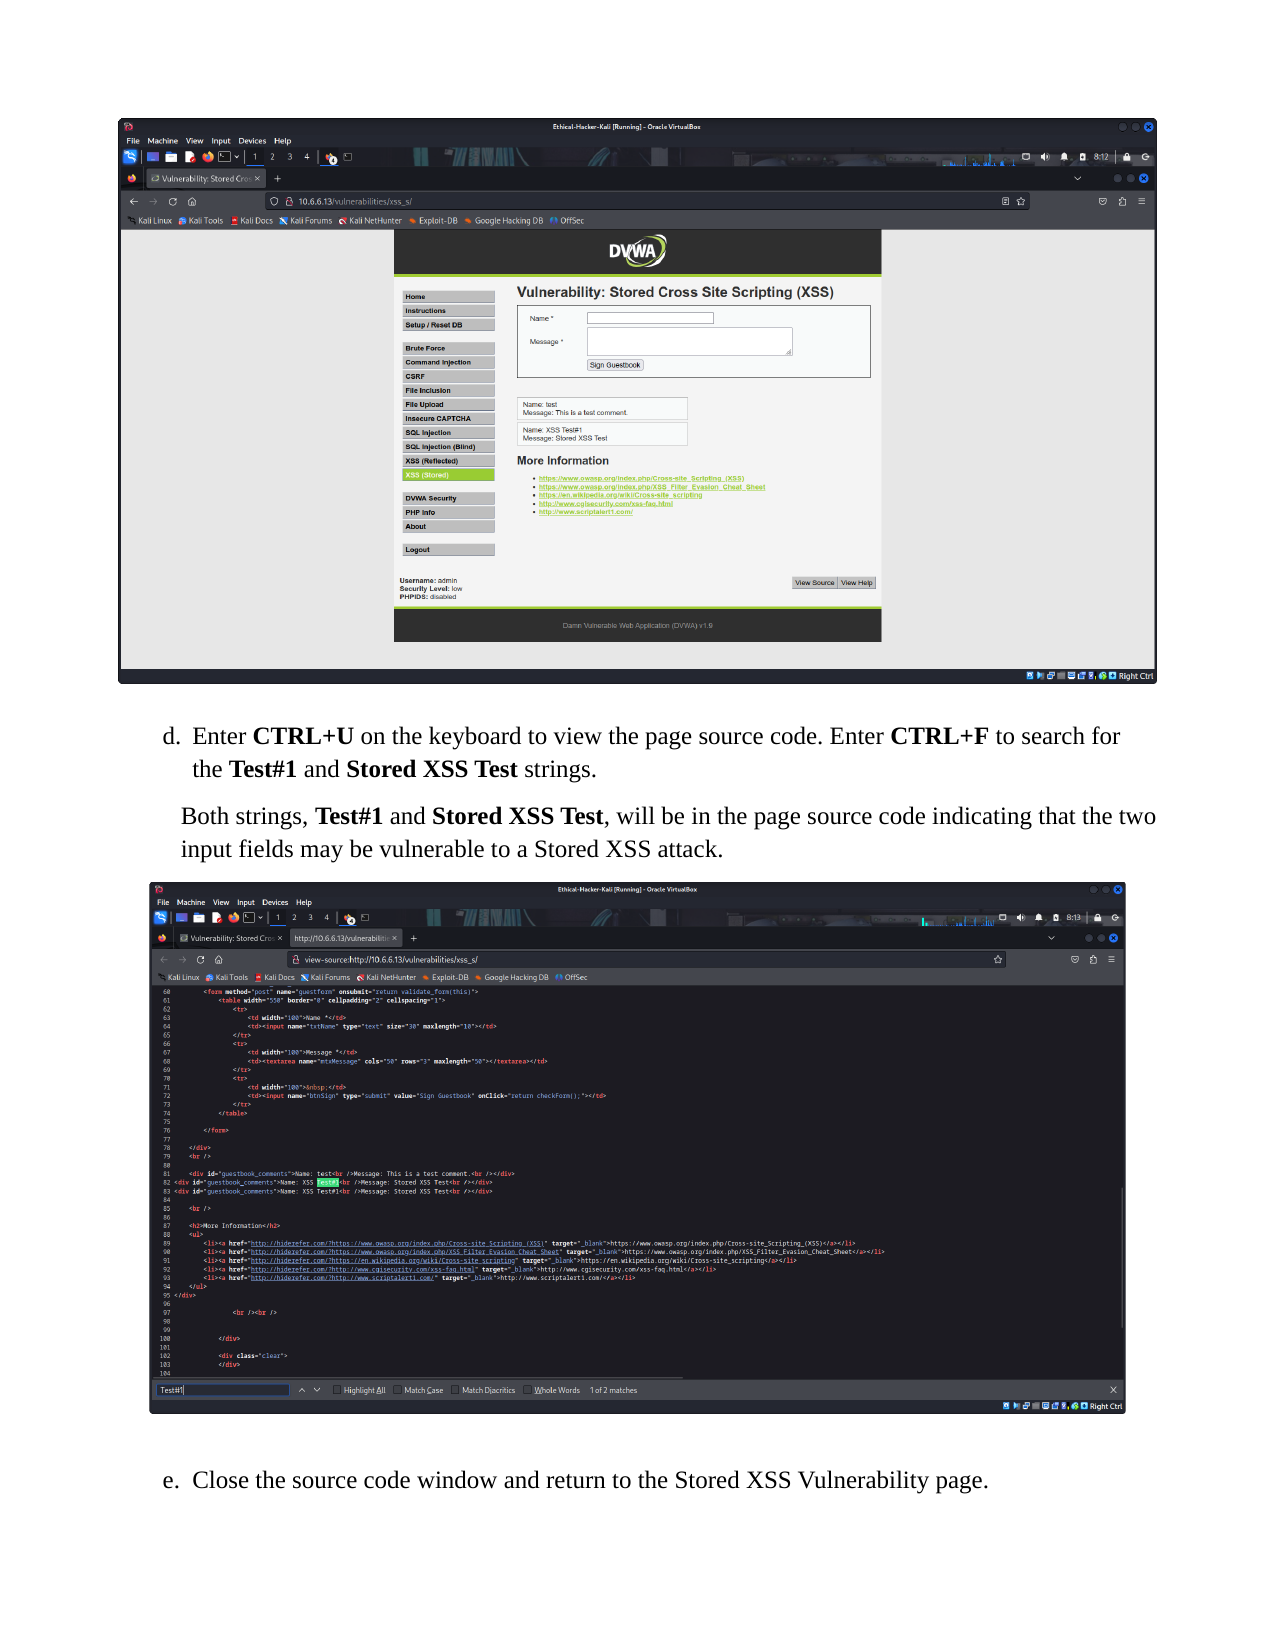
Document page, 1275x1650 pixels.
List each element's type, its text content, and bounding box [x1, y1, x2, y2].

picture [118, 118, 1157, 684]
picture [149, 882, 1126, 1414]
list Close the source code window and return to the Stored XSS Vulnerability page. [162, 1465, 1157, 1494]
list Enter CTRL+U on the keyboard to view the page source code. Enter CTRL+F to search for the Test#1 and Stored XSS Test strings. [162, 721, 1157, 782]
text Both strings, Test#1 and Stored XSS Test, will be in the page source code indicating that the two input fields may be vulnerable to a Stored XSS attack. [181, 801, 1157, 863]
